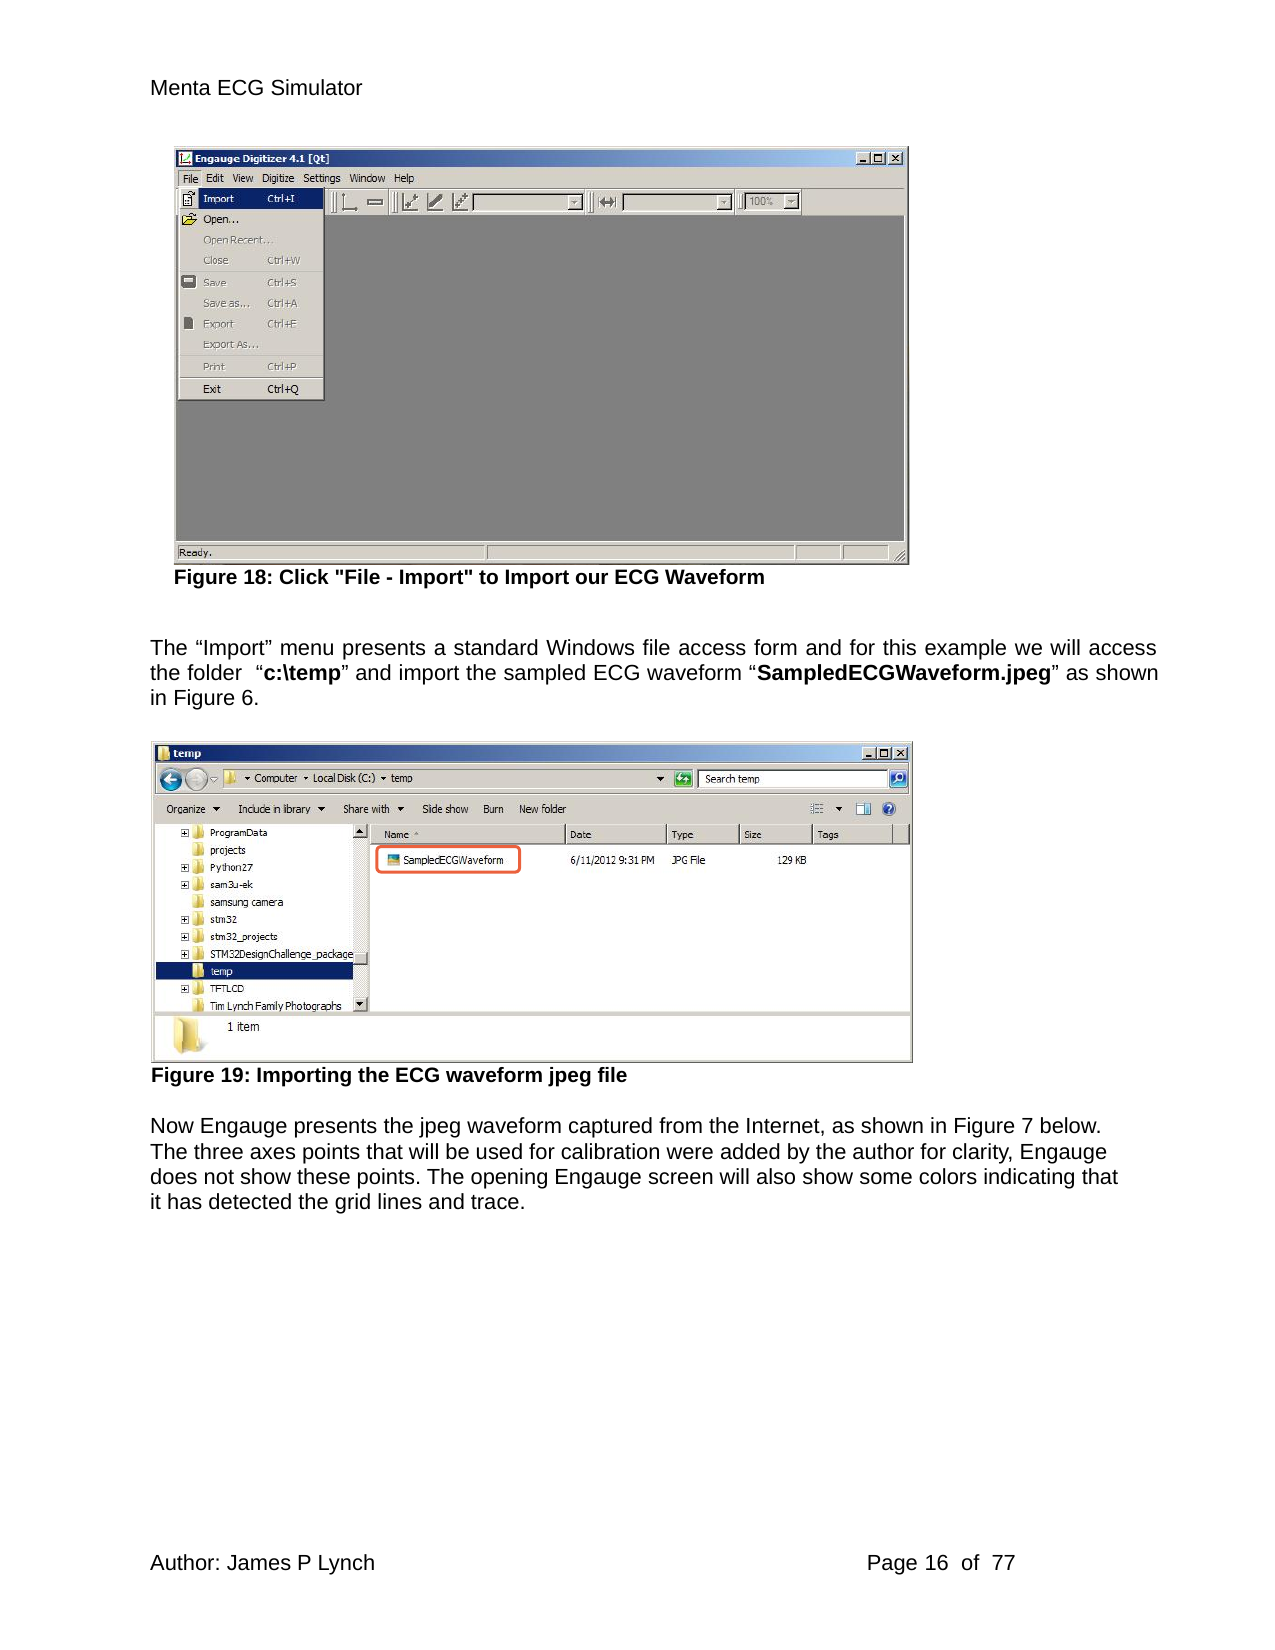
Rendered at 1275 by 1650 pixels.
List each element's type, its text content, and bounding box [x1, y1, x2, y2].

picture [173, 146, 910, 565]
picture [151, 741, 913, 1063]
text The “Import” menu presents a standard Windows file access form and for this example we will access the folder “c:\temp” and import the sampled ECG waveform “SampledECGWaveform.jpeg” as shown in Figure 6. [150, 634, 1159, 710]
text Now Engauge presents the jpeg waveform captured from the Internet, as shown in Figure 7 below. The three axes points that will be used for calibration were added by the author for clarity, Engauge does not show these points. The opening Engauge screen will also show some colors indicating that it has detected the grid lines and trace. [150, 1113, 1124, 1214]
text Figure 19: Importing the ECG waveform jpeg file [151, 1063, 913, 1087]
text Figure 18: Click "File - Import" to Import our ECG Waveform [174, 565, 909, 589]
